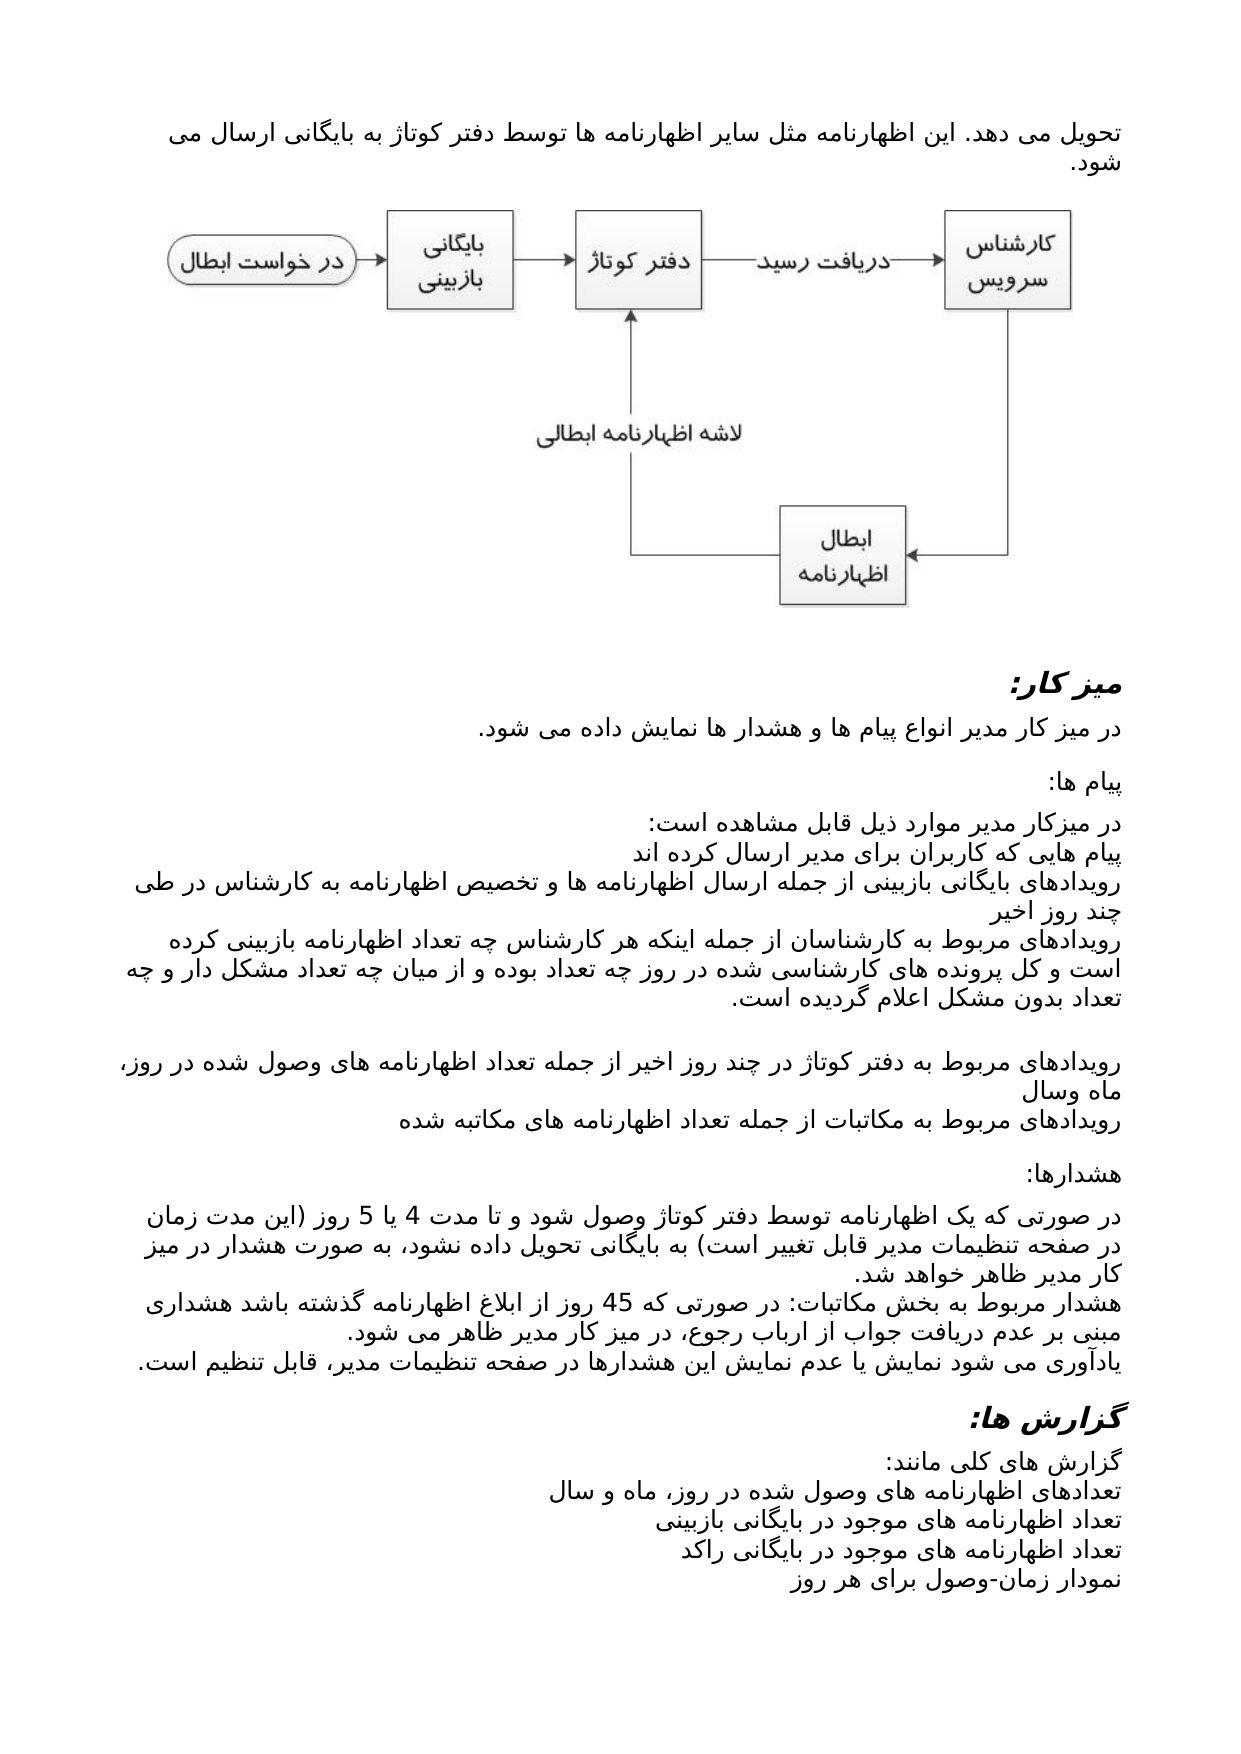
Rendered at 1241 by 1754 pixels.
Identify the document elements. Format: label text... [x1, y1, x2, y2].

subtitle گزارش ها: [118, 1401, 1122, 1435]
text در صورتی که یک اظهارنامه توسط دفتر کوتاژ وصول شود و تا مدت 4 یا 5 روز (این مدت زمان در صفحه تنظیمات مدیر قابل تغییر است) به بایگانی تحویل داده نشود، به صورت هشدار در میز کار مدیر ظاهر خواهد شد. [118, 1201, 1122, 1288]
text در میزکار مدیر موارد ذیل قابل مشاهده است: [118, 808, 1122, 838]
text تعداد اظهارنامه های موجود در بایگانی راکد [118, 1535, 1122, 1564]
text نمودار زمان-وصول برای هر روز [118, 1564, 1122, 1593]
text گزارش های کلی مانند: [118, 1447, 1122, 1477]
text رویدادهای مربوط به کارشناسان از جمله اینکه هر کارشناس چه تعداد اظهارنامه بازبینی کرده است و کل پرونده های کارشناسی شده در روز چه تعداد بوده و از میان چه تعداد مشکل دار و چه تعداد بدون مشکل اعلام گردیده است. [118, 925, 1122, 1013]
text تعدادهای اظهارنامه های وصول شده در روز، ماه و سال [118, 1477, 1122, 1506]
subtitle هشدارها: [118, 1159, 1122, 1188]
text ارباب رجوع درخواست ابطال اظهارنامه را به بایگانی تحویل می دهد. اظهارنامه از بایگانی به دفتر کوتاژ فرستاده می شود. دفتر کوتاژ، اظهارنامه با رسید، به کارشناس سرویس تحویل می دهد. کارشناس سرویس اظهارنامه را ابطال کرده ولاشه اظهارنامه ابطالی را دوباره به دفتر کوتاژ تحویل می دهد. این اظهارنامه مثل سایر اظهارنامه ها توسط دفتر کوتاژ به بایگانی ارسال می شود. [118, 118, 1122, 176]
text تعداد اظهارنامه های موجود در بایگانی بازبینی [118, 1506, 1122, 1535]
text رویدادهای مربوط به دفتر کوتاژ در چند روز اخیر از جمله تعداد اظهارنامه های وصول شده در روز، ماه وسال [118, 1047, 1122, 1105]
text رویدادهای مربوط به مکاتبات از جمله تعداد اظهارنامه های مکاتبه شده [118, 1105, 1122, 1134]
subtitle میز کار: [118, 666, 1122, 700]
text رویدادهای بایگانی بازبینی از جمله ارسال اظهارنامه ها و تخصیص اظهارنامه به کارشناس در طی چند روز اخیر [118, 867, 1122, 925]
text در میز کار مدیر انواع پیام ها و هشدار ها نمایش داده می شود. [118, 713, 1122, 742]
picture [167, 210, 1074, 608]
subtitle پیام ها: [118, 767, 1122, 796]
text هشدار مربوط به بخش مکاتبات: در صورتی که 45 روز از ابلاغ اظهارنامه گذشته باشد هشداری مبنی بر عدم دریافت جواب از ارباب رجوع، در میز کار مدیر ظاهر می شود. [118, 1288, 1122, 1347]
text یادآوری می شود نمایش یا عدم نمایش این هشدارها در صفحه تنظیمات مدیر، قابل تنظیم است. [118, 1347, 1122, 1376]
text پیام هایی که کاربران برای مدیر ارسال کرده اند [118, 838, 1122, 867]
